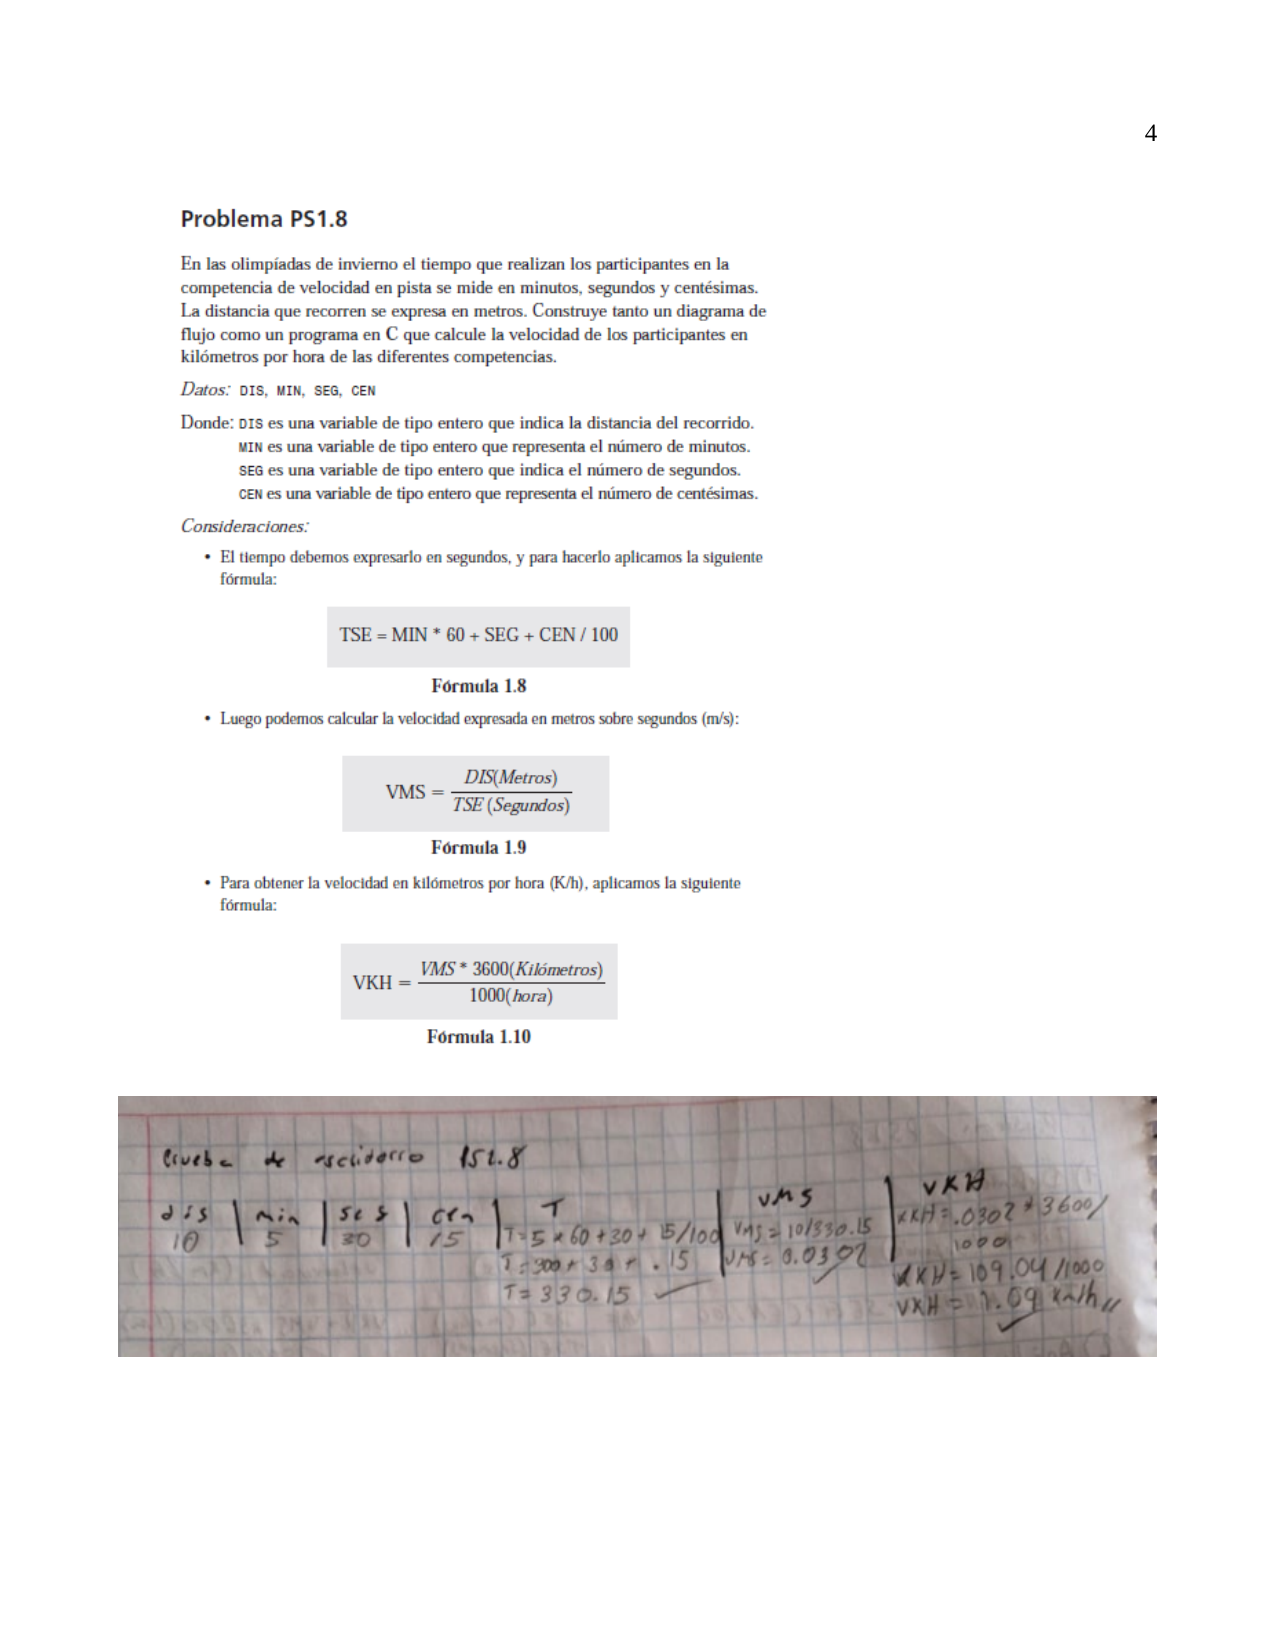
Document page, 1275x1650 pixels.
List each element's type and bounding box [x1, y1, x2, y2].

picture [118, 176, 1157, 1357]
